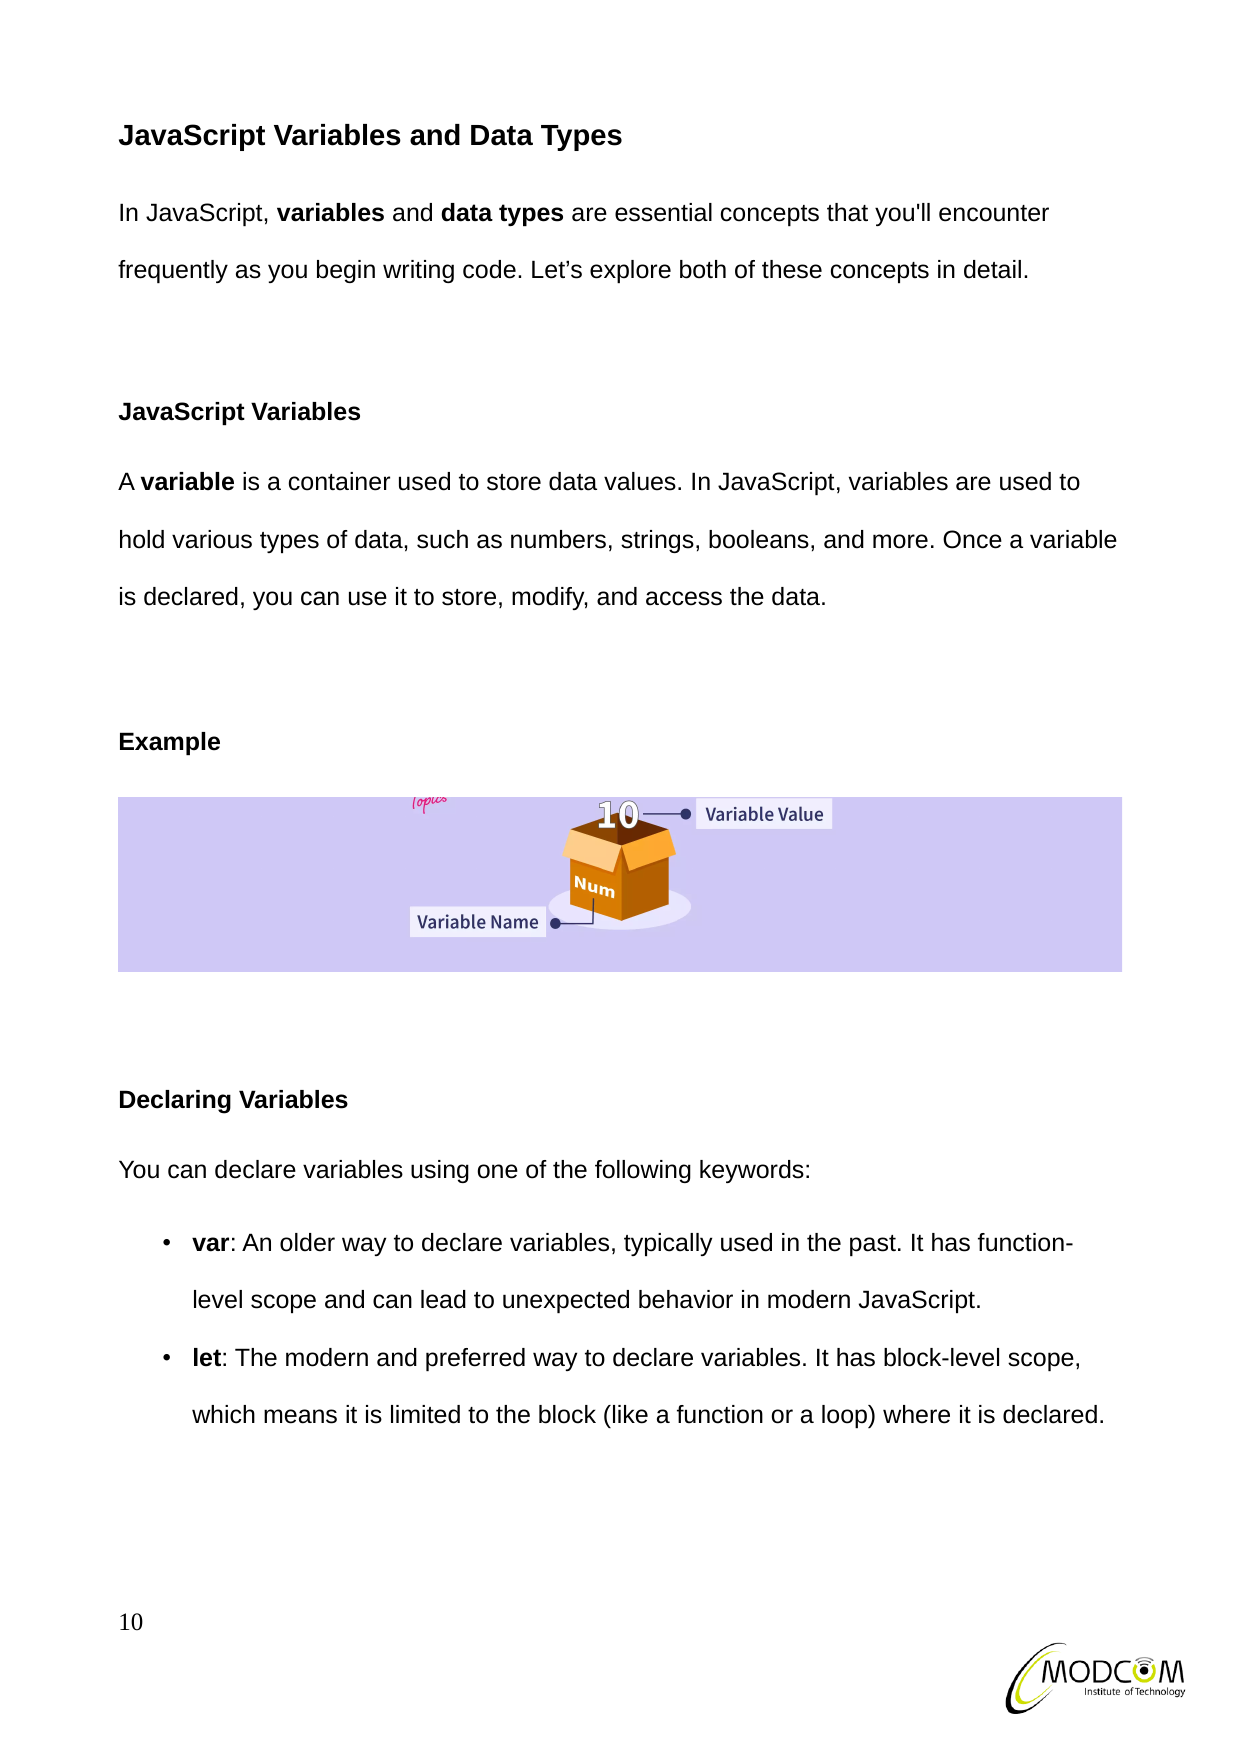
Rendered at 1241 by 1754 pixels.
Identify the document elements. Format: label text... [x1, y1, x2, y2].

picture [997, 1626, 1191, 1718]
subtitle JavaScript Variables and Data Types [118, 118, 1122, 152]
text You can declare variables using one of the following keywords: [118, 1155, 1122, 1184]
text Example [118, 726, 1122, 755]
subtitle JavaScript Variables [118, 397, 1122, 426]
list var: An older way to declare variables, typically used in the past. It has function-level scope and can lead to unexpected behavior in modern JavaScript. [162, 1227, 1122, 1314]
list let: The modern and preferred way to declare variables. It has block-level scope, which means it is limited to the block (like a function or a loop) where it is declared. [162, 1343, 1122, 1429]
picture [118, 797, 1123, 972]
subtitle Declaring Variables [118, 1085, 1122, 1114]
text A variable is a container used to store data values. In JavaScript, variables are used to hold various types of data, such as numbers, strings, booleans, and more. Once a variable is declared, you can use it to store, modify, and access the data. [118, 467, 1122, 611]
text In JavaScript, variables and data types are essential concepts that you'll encounter frequently as you begin writing code. Let’s explore both of these concepts in detail. [118, 198, 1122, 284]
